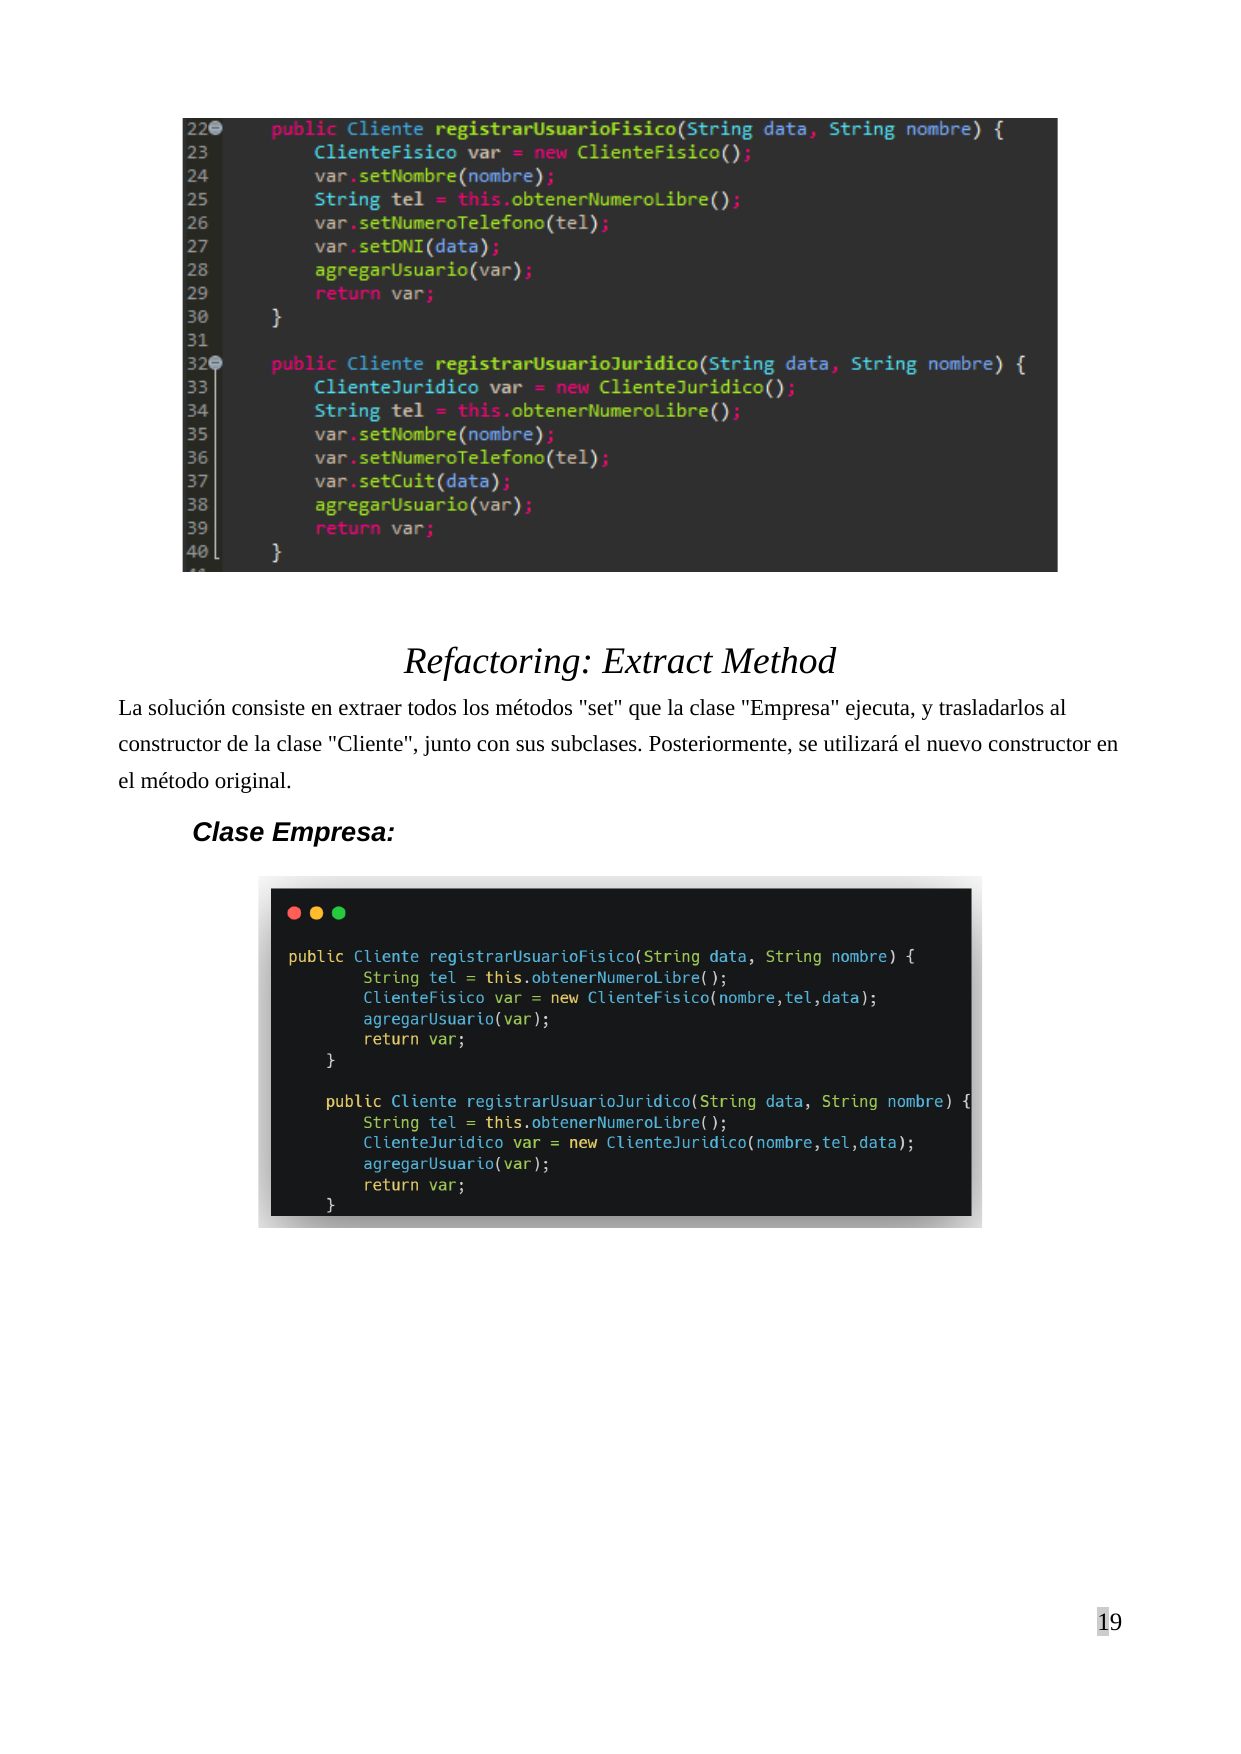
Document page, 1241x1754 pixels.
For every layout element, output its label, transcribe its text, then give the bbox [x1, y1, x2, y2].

subtitle Refactoring: Extract Method [118, 638, 1122, 682]
subtitle Clase Empresa: [118, 816, 1122, 847]
picture [258, 876, 983, 1228]
text La solución consiste en extraer todos los métodos "set" que la clase "Empresa" ejecuta, y trasladarlos al constructor de la clase "Cliente", junto con sus subclases. Posteriormente, se utilizará el nuevo constructor en el método original. [118, 694, 1122, 793]
picture [182, 118, 1058, 572]
